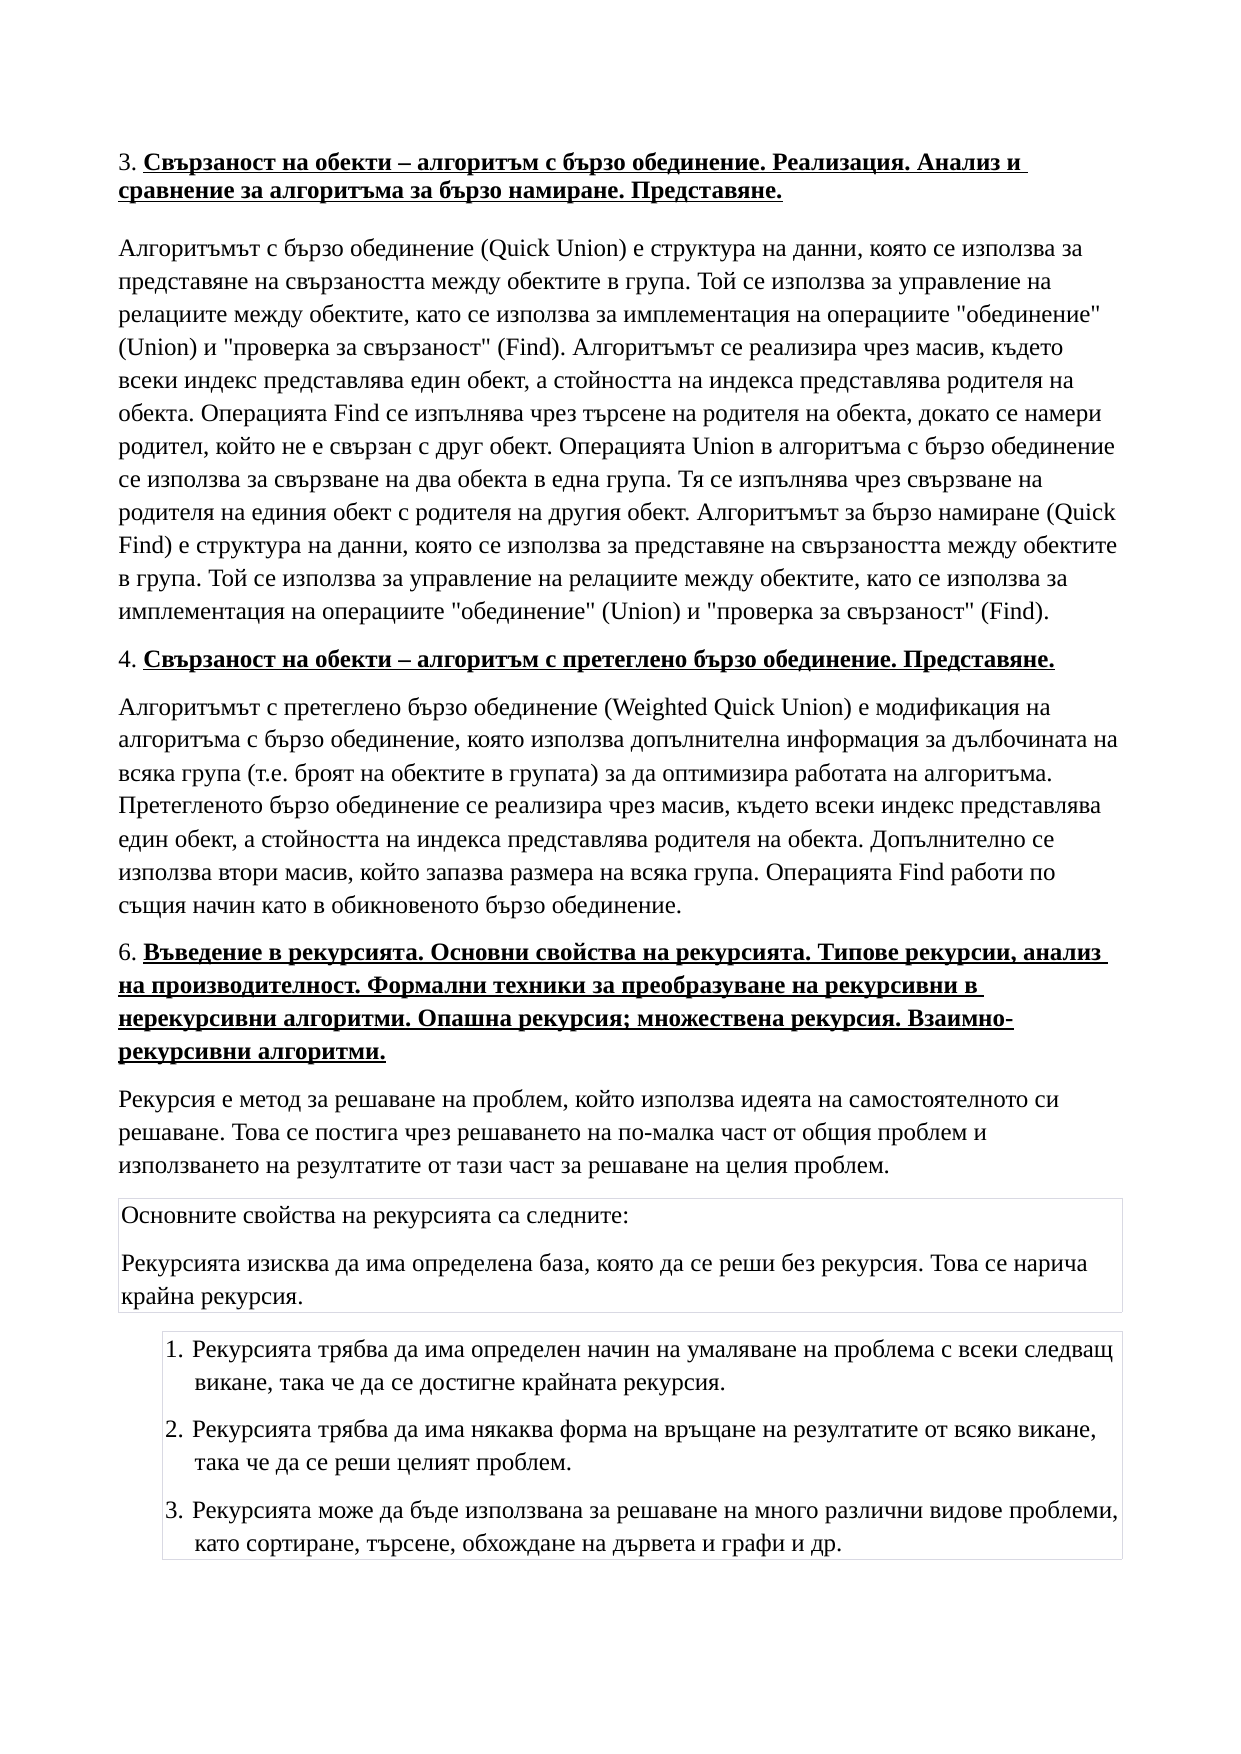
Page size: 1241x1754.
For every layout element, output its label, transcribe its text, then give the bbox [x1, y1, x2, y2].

text Рекурсията изисква да има определена база, която да се реши без рекурсия. Това се нарича крайна рекурсия. [119, 1245, 1122, 1312]
text Основните свойства на рекурсията са следните: [119, 1199, 1122, 1229]
list Рекурсията трябва да има определен начин на умаляване на проблема с всеки следващ викане, така че да се достигне крайната рекурсия. [163, 1332, 1122, 1395]
text 4. Свързаност на обекти – алгоритъм с претеглено бързо обединение. Представяне. [118, 644, 1122, 673]
text 6. Въведение в рекурсията. Основни свойства на рекурсията. Типове рекурсии, анализ на производителност. Формални техники за преобразуване на рекурсивни в нерекурсивни алгоритми. Опашна рекурсия; множествена рекурсия. Взаимно-рекурсивни алгоритми. [118, 937, 1122, 1065]
list Рекурсията трябва да има някаква форма на връщане на резултатите от всяко викане, така че да се реши целият проблем. [163, 1412, 1122, 1476]
text Алгоритъмът с претеглено бързо обединение (Weighted Quick Union) е модификация на алгоритъма с бързо обединение, която използва допълнителна информация за дълбочината на всяка група (т.е. броят на обектите в групата) за да оптимизира работата на алгоритъма. Претегленото бързо обединение се реализира чрез масив, където всеки индекс представлява един обект, а стойността на индекса представлява родителя на обекта. Допълнително се използва втори масив, който запазва размера на всяка група. Операцията Find работи по същия начин като в обикновеното бързо обединение. [118, 692, 1122, 918]
text 3. Свързаност на обекти – алгоритъм с бързо обединение. Реализация. Анализ и сравнение за алгоритъма за бързо намиране. Представяне. [118, 147, 1122, 204]
text Рекурсия е метод за решаване на проблем, който използва идеята на самостоятелното си решаване. Това се постига чрез решаването на по-малка част от общия проблем и използването на резултатите от тази част за решаване на целия проблем. [118, 1084, 1122, 1179]
text Алгоритъмът с бързо обединение (Quick Union) е структура на данни, която се използва за представяне на свързаността между обектите в група. Той се използва за управление на релациите между обектите, като се използва за имплементация на операциите "обединение" (Union) и "проверка за свързаност" (Find). Алгоритъмът се реализира чрез масив, където всеки индекс представлява един обект, а стойността на индекса представлява родителя на обекта. Операцията Find се изпълнява чрез търсене на родителя на обекта, докато се намери родител, който не е свързан с друг обект. Операцията Union в алгоритъма с бързо обединение се използва за свързване на два обекта в една група. Тя се изпълнява чрез свързване на родителя на единия обект с родителя на другия обект. Алгоритъмът за бързо намиране (Quick Find) е структура на данни, която се използва за представяне на свързаността между обектите в група. Той се използва за управление на релациите между обектите, като се използва за имплементация на операциите "обединение" (Union) и "проверка за свързаност" (Find). [118, 233, 1122, 625]
list Рекурсията може да бъде използвана за решаване на много различни видове проблеми, като сортиране, търсене, обхождане на дървета и графи и др. [163, 1492, 1122, 1559]
